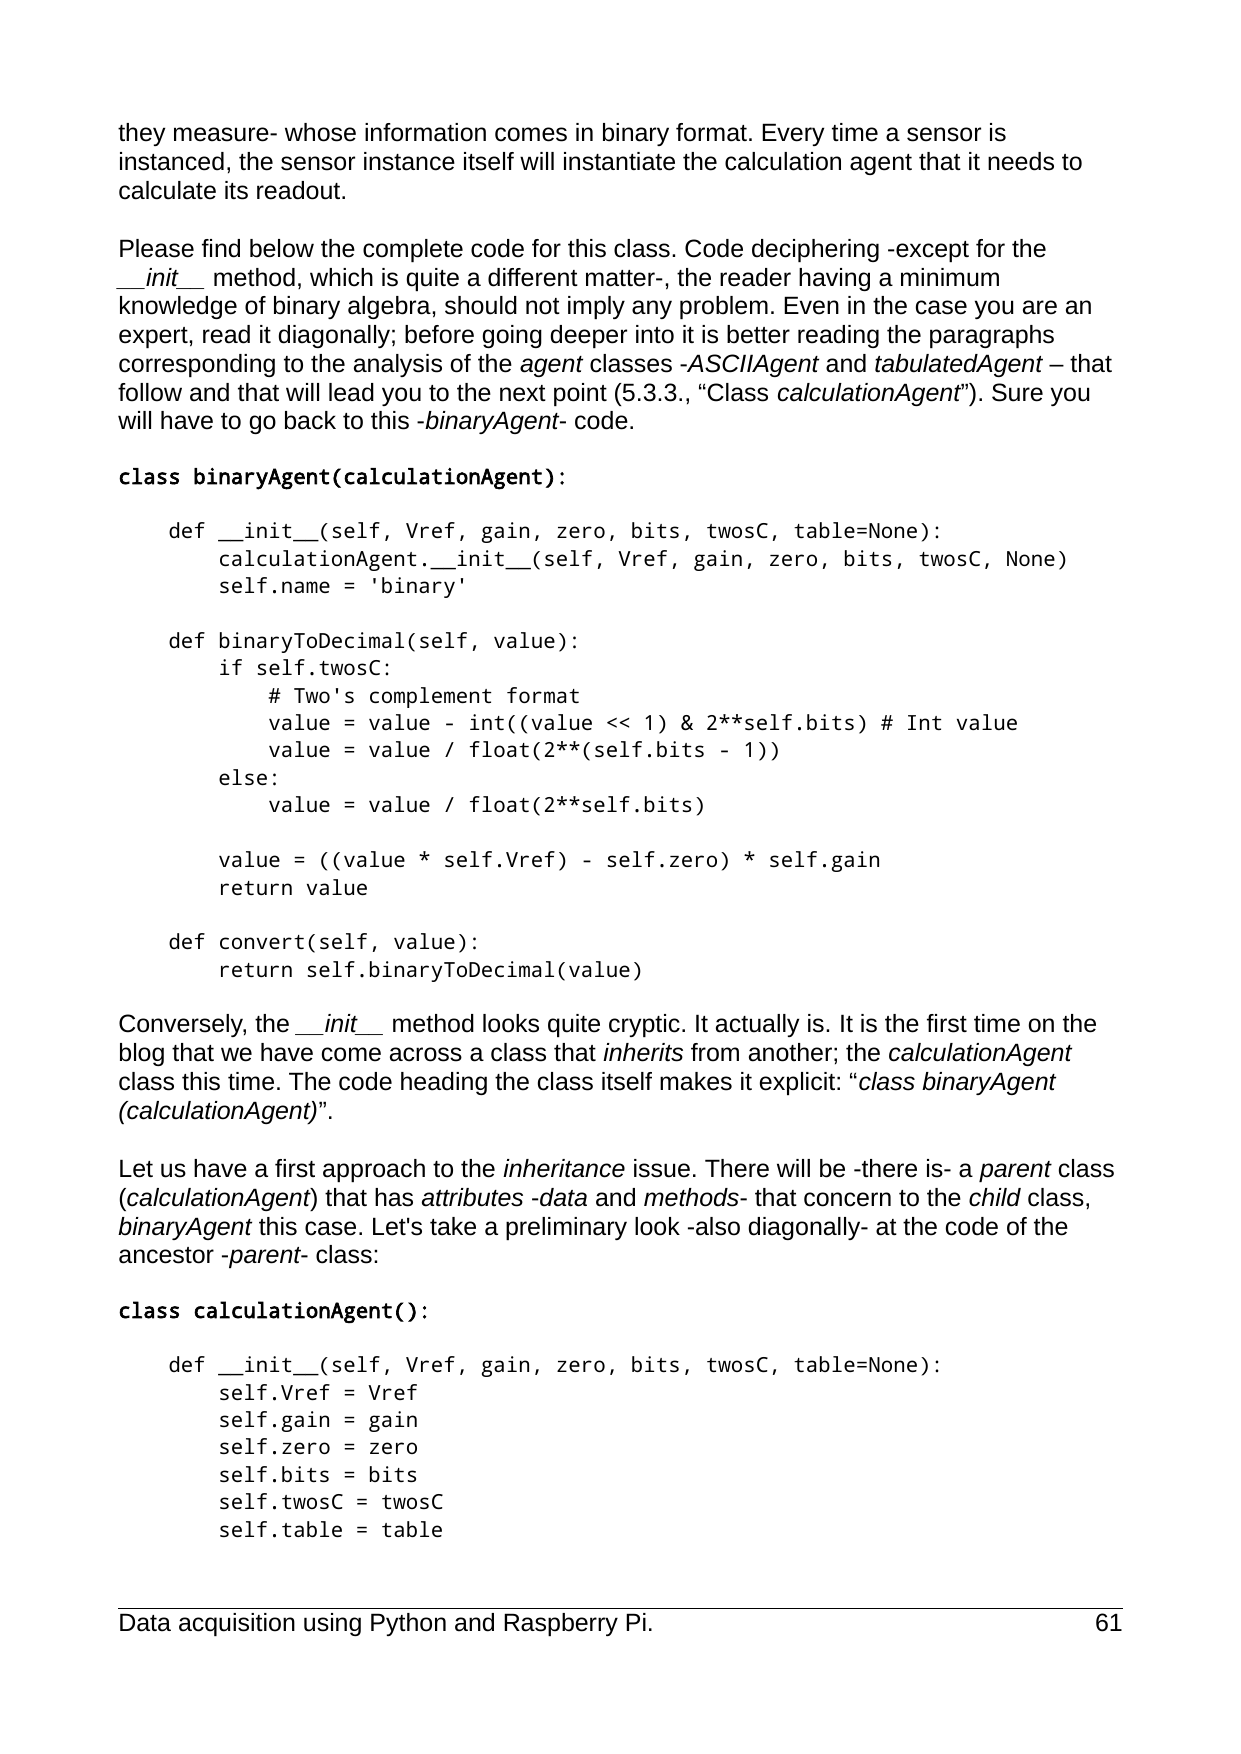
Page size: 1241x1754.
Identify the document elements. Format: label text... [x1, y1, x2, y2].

text value = value - int((value << 1) & 2**self.bits) # Int value [118, 711, 1122, 736]
text # Two's complement format [118, 684, 1122, 708]
text self.table = table [118, 1518, 1122, 1542]
text self.zero = zero [118, 1435, 1122, 1460]
text return self.binaryToDecimal(value) [118, 958, 1122, 982]
text value = value / float(2**(self.bits - 1)) [118, 738, 1122, 763]
text def __init__(self, Vref, gain, zero, bits, twosC, table=None): [118, 519, 1122, 544]
text else: [118, 766, 1122, 790]
text Let us have a first approach to the inheritance issue. There will be -there is- a parent class (calculationAgent) that has attributes -data and methods- that concern to the child class, binaryAgent this case. Let's take a preliminary look -also diagonally- at the code of the ancestor -parent- class: [118, 1154, 1122, 1269]
text self.name = 'binary' [118, 574, 1122, 598]
text self.twosC = twosC [118, 1490, 1122, 1514]
text class binaryAgent(calculationAgent): [118, 464, 1122, 489]
text self.gain = gain [118, 1408, 1122, 1432]
text def convert(self, value): [118, 930, 1122, 955]
text they measure- whose information comes in binary format. Every time a sensor is instanced, the sensor instance itself will instantiate the calculation agent that it needs to calculate its readout. [118, 118, 1122, 204]
text value = ((value * self.Vref) - self.zero) * self.gain [118, 848, 1122, 872]
text Conversely, the __init__ method looks quite cryptic. It actually is. It is the first time on the blog that we have come across a class that inherits from another; the calculationAgent class this time. The code heading the class itself makes it explicit: “class binaryAgent (calculationAgent)”. [118, 1009, 1122, 1124]
text self.bits = bits [118, 1463, 1122, 1487]
text def binaryToDecimal(self, value): [118, 629, 1122, 653]
text return value [118, 876, 1122, 900]
text calculationAgent.__init__(self, Vref, gain, zero, bits, twosC, None) [118, 547, 1122, 571]
text Please find below the complete code for this class. Code deciphering -except for the __init__ method, which is quite a different matter-, the reader having a minimum knowledge of binary algebra, should not imply any problem. Even in the case you are an expert, read it diagonally; before going deeper into it is better reading the paragraphs corresponding to the analysis of the agent classes -ASCIIAgent and tabulatedAgent – that follow and that will lead you to the next point (5.3.3., “Class calculationAgent”). Sure you will have to go back to this -binaryAgent- code. [118, 234, 1122, 435]
text def __init__(self, Vref, gain, zero, bits, twosC, table=None): [118, 1353, 1122, 1378]
text if self.twosC: [118, 656, 1122, 681]
text value = value / float(2**self.bits) [118, 793, 1122, 818]
text self.Vref = Vref [118, 1381, 1122, 1405]
text class calculationAgent(): [118, 1298, 1122, 1323]
